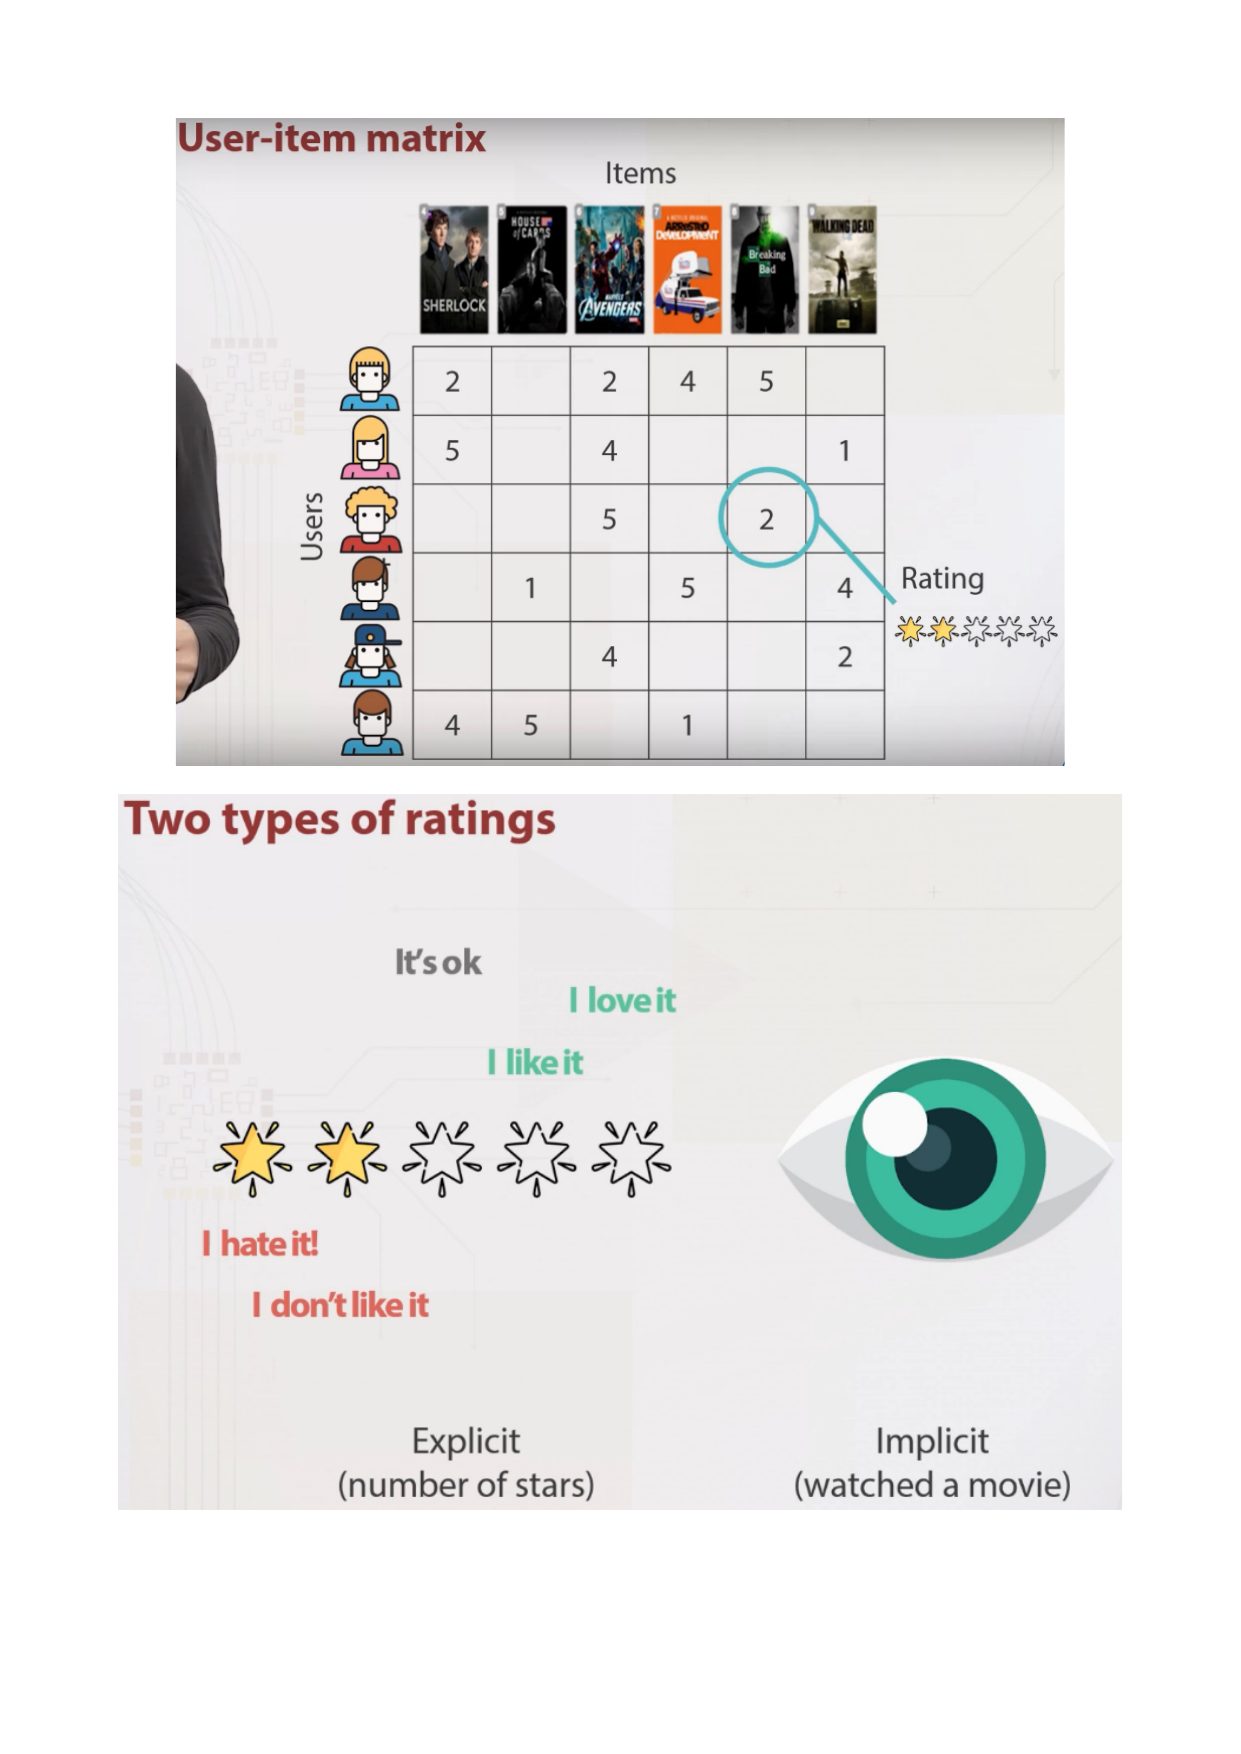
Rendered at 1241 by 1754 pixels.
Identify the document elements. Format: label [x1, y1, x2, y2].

picture [118, 794, 1123, 1510]
picture [175, 118, 1065, 766]
